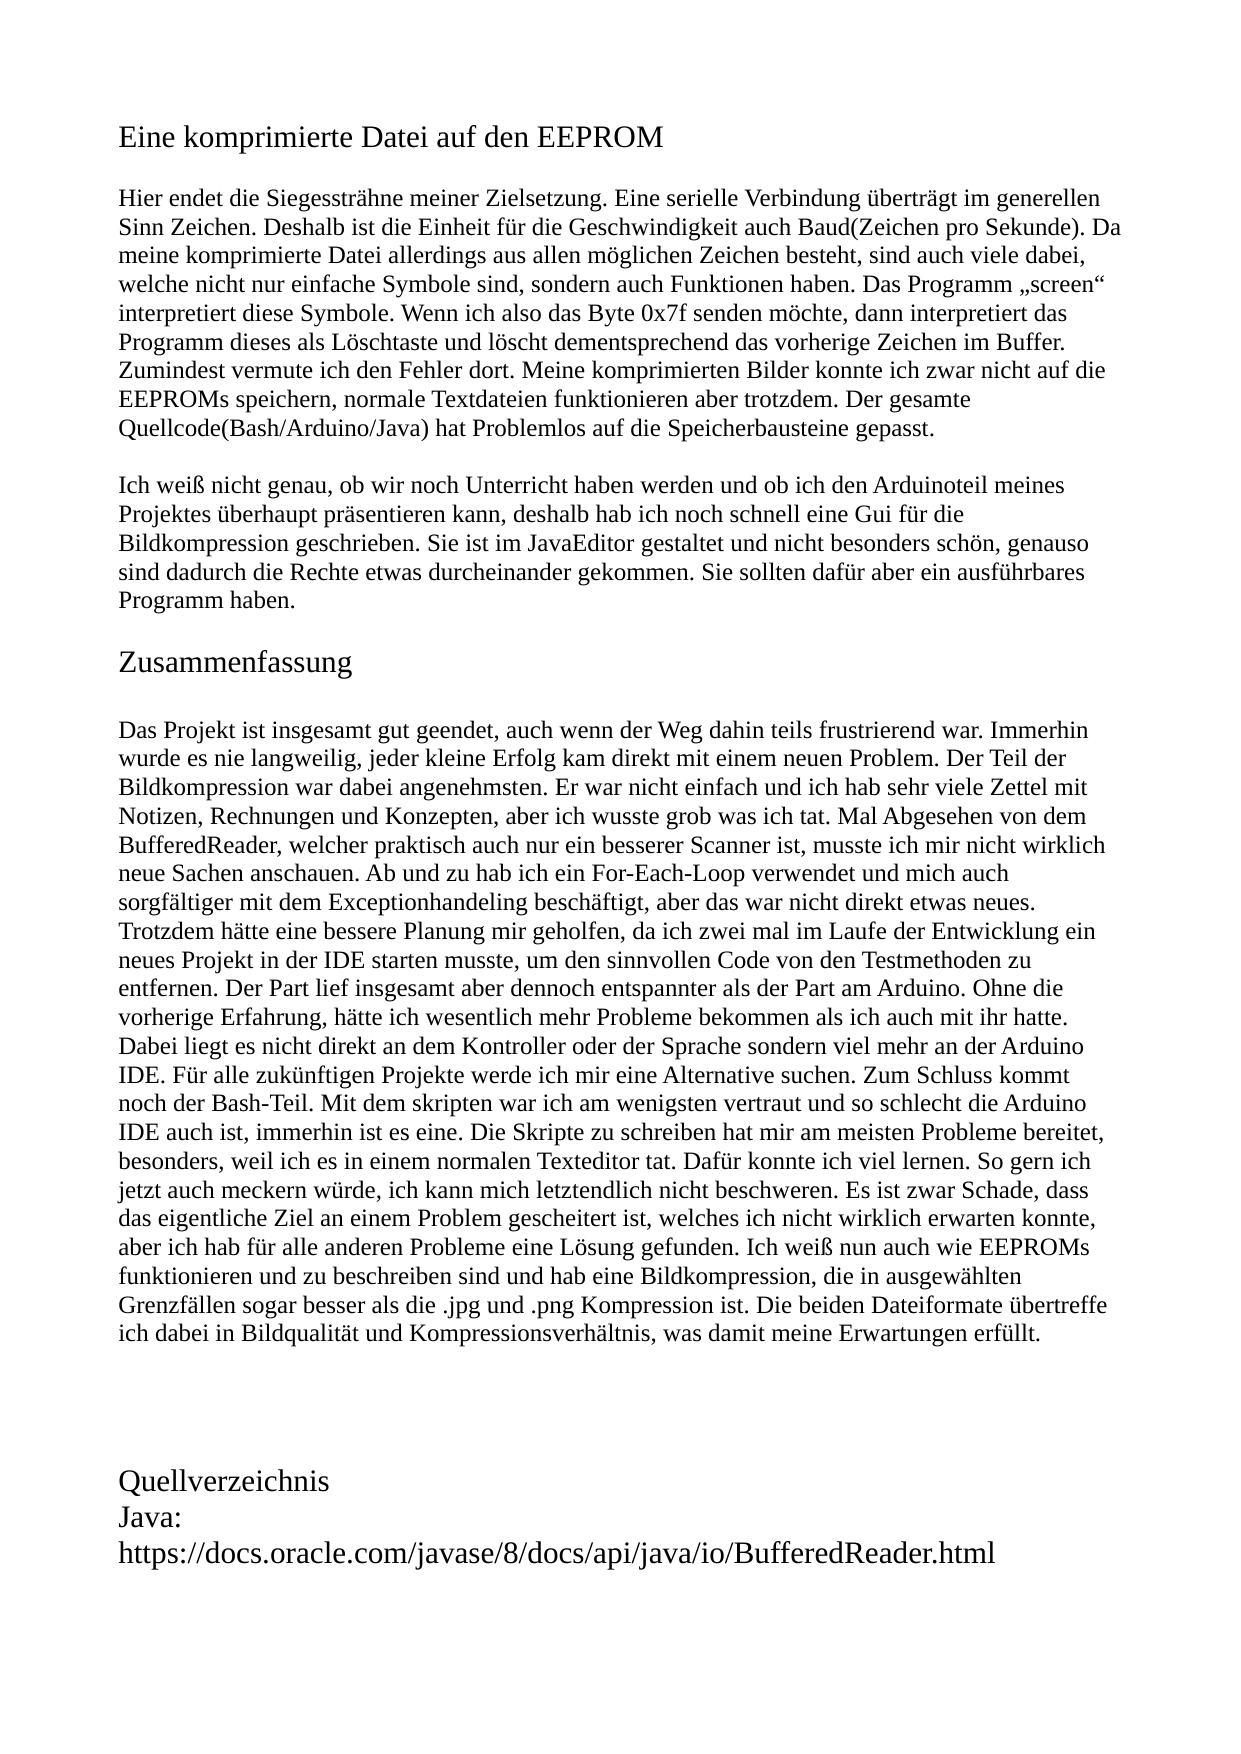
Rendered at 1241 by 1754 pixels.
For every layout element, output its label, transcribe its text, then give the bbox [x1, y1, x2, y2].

text Eine komprimierte Datei auf den EEPROM [118, 118, 1122, 154]
text Quellverzeichnis [118, 1462, 1122, 1498]
text Zusammenfassung [118, 643, 1122, 679]
text Hier endet die Siegessträhne meiner Zielsetzung. Eine serielle Verbindung überträgt im generellen Sinn Zeichen. Deshalb ist die Einheit für die Geschwindigkeit auch Baud(Zeichen pro Sekunde). Da meine komprimierte Datei allerdings aus allen möglichen Zeichen besteht, sind auch viele dabei, welche nicht nur einfache Symbole sind, sondern auch Funktionen haben. Das Programm „screen“ interpretiert diese Symbole. Wenn ich also das Byte 0x7f senden möchte, dann interpretiert das Programm dieses als Löschtaste und löscht dementsprechend das vorherige Zeichen im Buffer. Zumindest vermute ich den Fehler dort. Meine komprimierten Bilder konnte ich zwar nicht auf die EEPROMs speichern, normale Textdateien funktionieren aber trotzdem. Der gesamte Quellcode(Bash/Arduino/Java) hat Problemlos auf die Speicherbausteine gepasst. [118, 183, 1122, 442]
text Das Projekt ist insgesamt gut geendet, auch wenn der Weg dahin teils frustrierend war. Immerhin wurde es nie langweilig, jeder kleine Erfolg kam direkt mit einem neuen Problem. Der Teil der Bildkompression war dabei angenehmsten. Er war nicht einfach und ich hab sehr viele Zettel mit Notizen, Rechnungen und Konzepten, aber ich wusste grob was ich tat. Mal Abgesehen von dem BufferedReader, welcher praktisch auch nur ein besserer Scanner ist, musste ich mir nicht wirklich neue Sachen anschauen. Ab und zu hab ich ein For-Each-Loop verwendet und mich auch sorgfältiger mit dem Exceptionhandeling beschäftigt, aber das war nicht direkt etwas neues. Trotzdem hätte eine bessere Planung mir geholfen, da ich zwei mal im Laufe der Entwicklung ein neues Projekt in der IDE starten musste, um den sinnvollen Code von den Testmethoden zu entfernen. Der Part lief insgesamt aber dennoch entspannter als der Part am Arduino. Ohne die vorherige Erfahrung, hätte ich wesentlich mehr Probleme bekommen als ich auch mit ihr hatte. Dabei liegt es nicht direkt an dem Kontroller oder der Sprache sondern viel mehr an der Arduino IDE. Für alle zukünftigen Projekte werde ich mir eine Alternative suchen. Zum Schluss kommt noch der Bash-Teil. Mit dem skripten war ich am wenigsten vertraut und so schlecht die Arduino IDE auch ist, immerhin ist es eine. Die Skripte zu schreiben hat mir am meisten Probleme bereitet, besonders, weil ich es in einem normalen Texteditor tat. Dafür konnte ich viel lernen. So gern ich jetzt auch meckern würde, ich kann mich letztendlich nicht beschweren. Es ist zwar Schade, dass das eigentliche Ziel an einem Problem gescheitert ist, welches ich nicht wirklich erwarten konnte, aber ich hab für alle anderen Probleme eine Lösung gefunden. Ich weiß nun auch wie EEPROMs funktionieren und zu beschreiben sind und hab eine Bildkompression, die in ausgewählten Grenzfällen sogar besser als die .jpg und .png Kompression ist. Die beiden Dateiformate übertreffe ich dabei in Bildqualität und Kompressionsverhältnis, was damit meine Erwartungen erfüllt. [118, 715, 1122, 1347]
text Java: [118, 1498, 1122, 1534]
text https://docs.oracle.com/javase/8/docs/api/java/io/BufferedReader.html [118, 1534, 1122, 1570]
text Ich weiß nicht genau, ob wir noch Unterricht haben werden und ob ich den Arduinoteil meines Projektes überhaupt präsentieren kann, deshalb hab ich noch schnell eine Gui für die Bildkompression geschrieben. Sie ist im JavaEditor gestaltet und nicht besonders schön, genauso sind dadurch die Rechte etwas durcheinander gekommen. Sie sollten dafür aber ein ausführbares Programm haben. [118, 470, 1122, 614]
